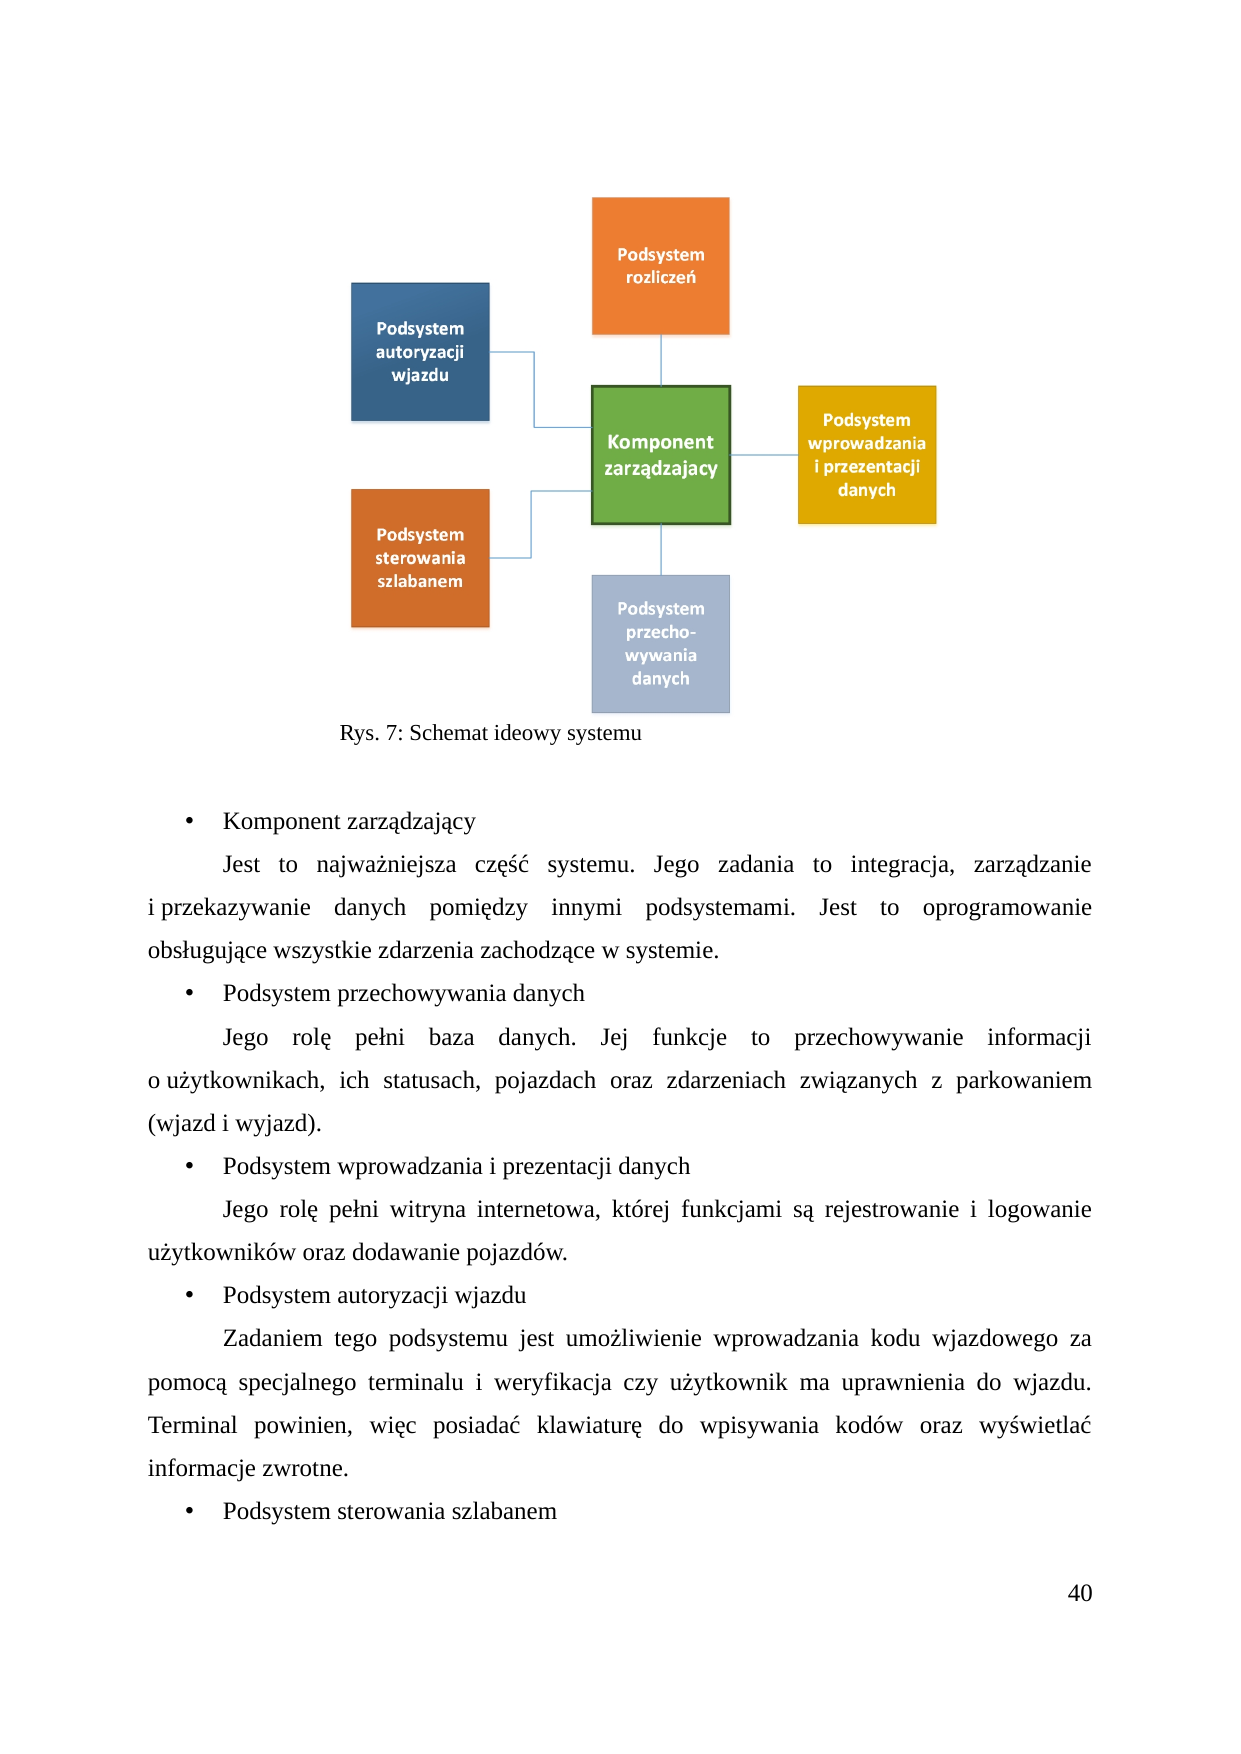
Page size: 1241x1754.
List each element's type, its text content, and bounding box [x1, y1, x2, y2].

text Zadaniem tego podsystemu jest umożliwienie wprowadzania kodu wjazdowego za pomocą specjalnego terminalu i weryfikacja czy użytkownik ma uprawnienia do wjazdu. Terminal powinien, więc posiadać klawiaturę do wpisywania kodów oraz wyświetlać informacje zwrotne. [148, 1323, 1093, 1482]
list Podsystem sterowania szlabanem [185, 1496, 1093, 1525]
text Jego rolę pełni baza danych. Jej funkcje to przechowywanie informacji o użytkownikach, ich statusach, pojazdach oraz zdarzeniach związanych z parkowaniem (wjazd i wyjazd). [148, 1022, 1093, 1137]
list Podsystem przechowywania danych [185, 978, 1093, 1007]
list Podsystem wprowadzania i prezentacji danych [185, 1151, 1093, 1180]
text Rys. 7: Schemat ideowy systemu [339, 196, 948, 745]
list Podsystem autoryzacji wjazdu [185, 1280, 1093, 1309]
list Komponent zarządzający [185, 806, 1093, 835]
text Jest to najważniejsza część systemu. Jego zadania to integracja, zarządzanie i przekazywanie danych pomiędzy innymi podsystemami. Jest to oprogramowanie obsługujące wszystkie zdarzenia zachodzące w systemie. [148, 849, 1093, 964]
text Jego rolę pełni witryna internetowa, której funkcjami są rejestrowanie i logowanie użytkowników oraz dodawanie pojazdów. [148, 1194, 1093, 1266]
picture [347, 195, 941, 719]
